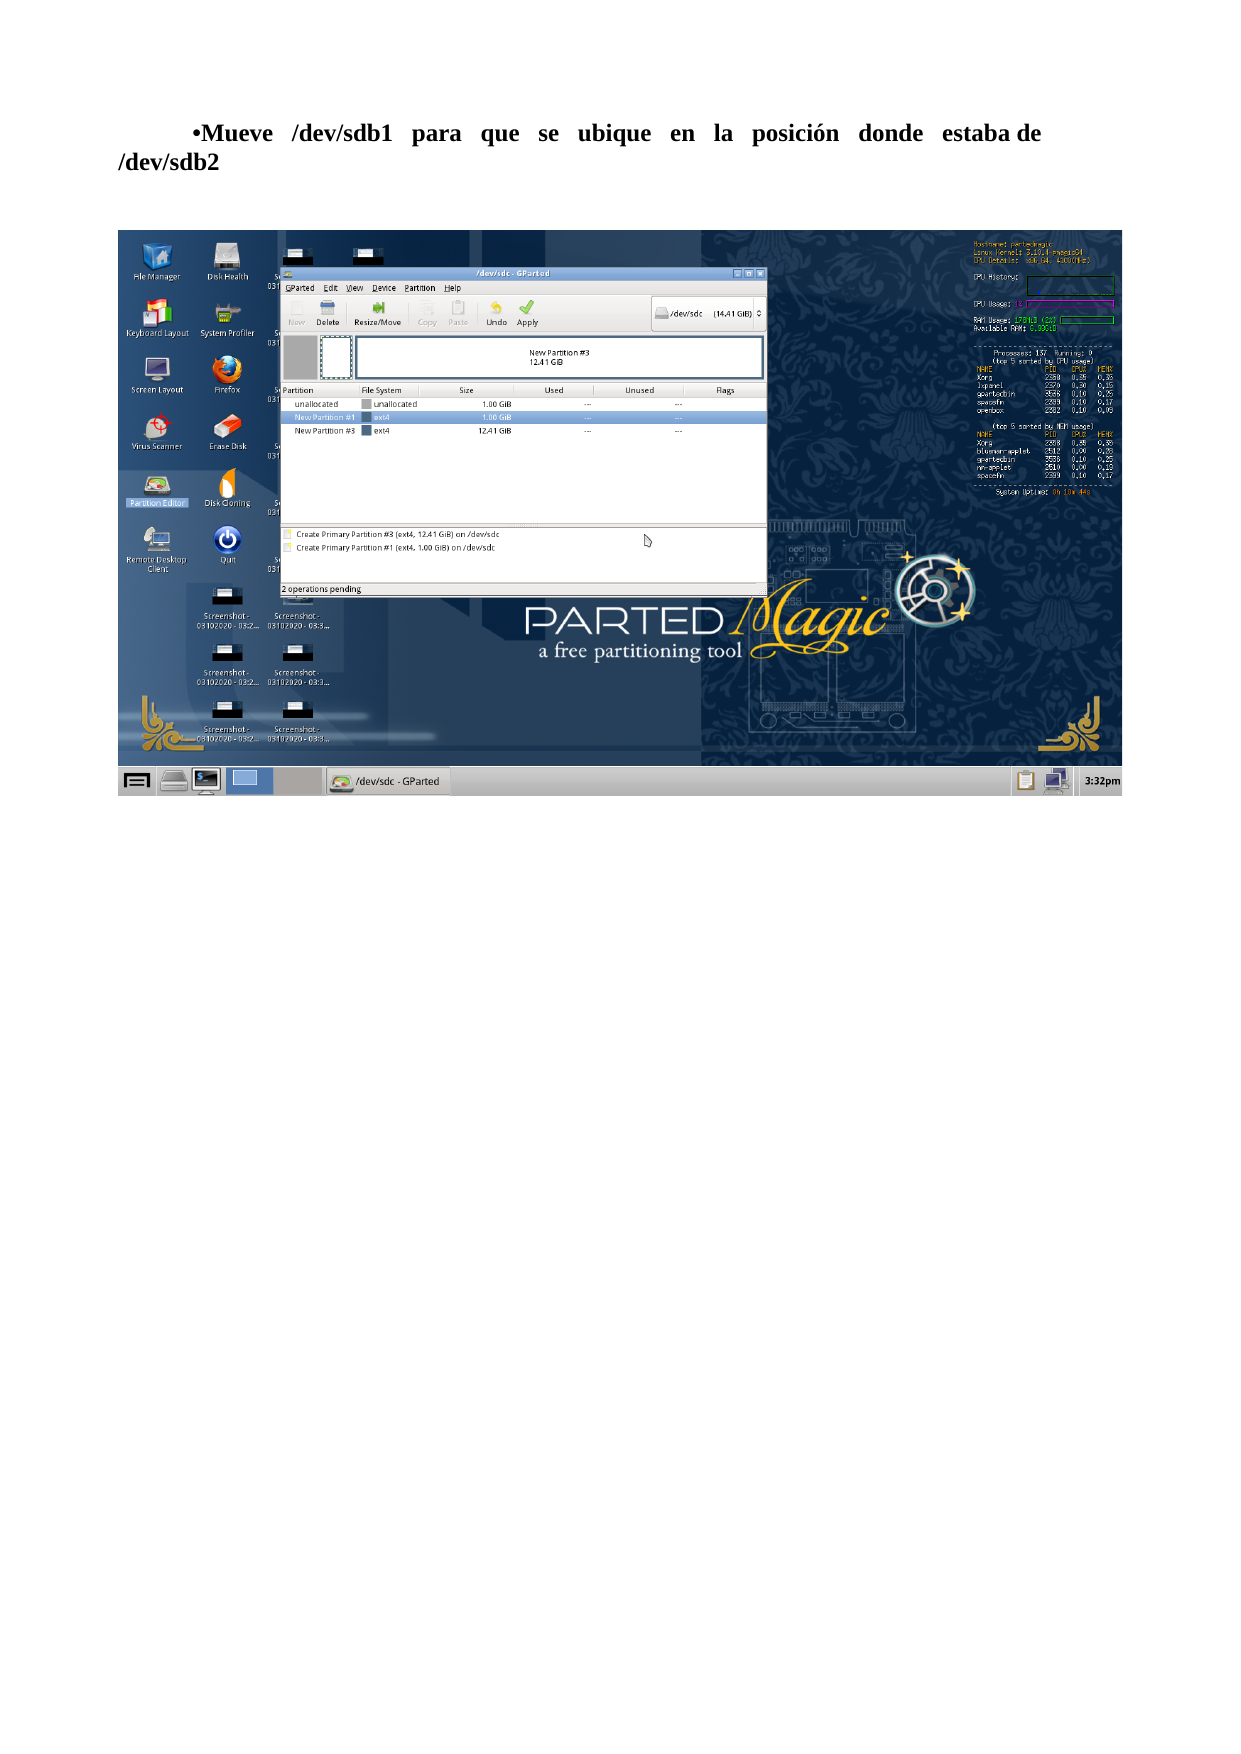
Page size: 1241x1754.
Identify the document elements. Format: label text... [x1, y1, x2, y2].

text •Mueve /dev/sdb1 para que se ubique en la posición donde estaba de /dev/sdb2 [118, 118, 1122, 176]
picture [118, 230, 1123, 796]
